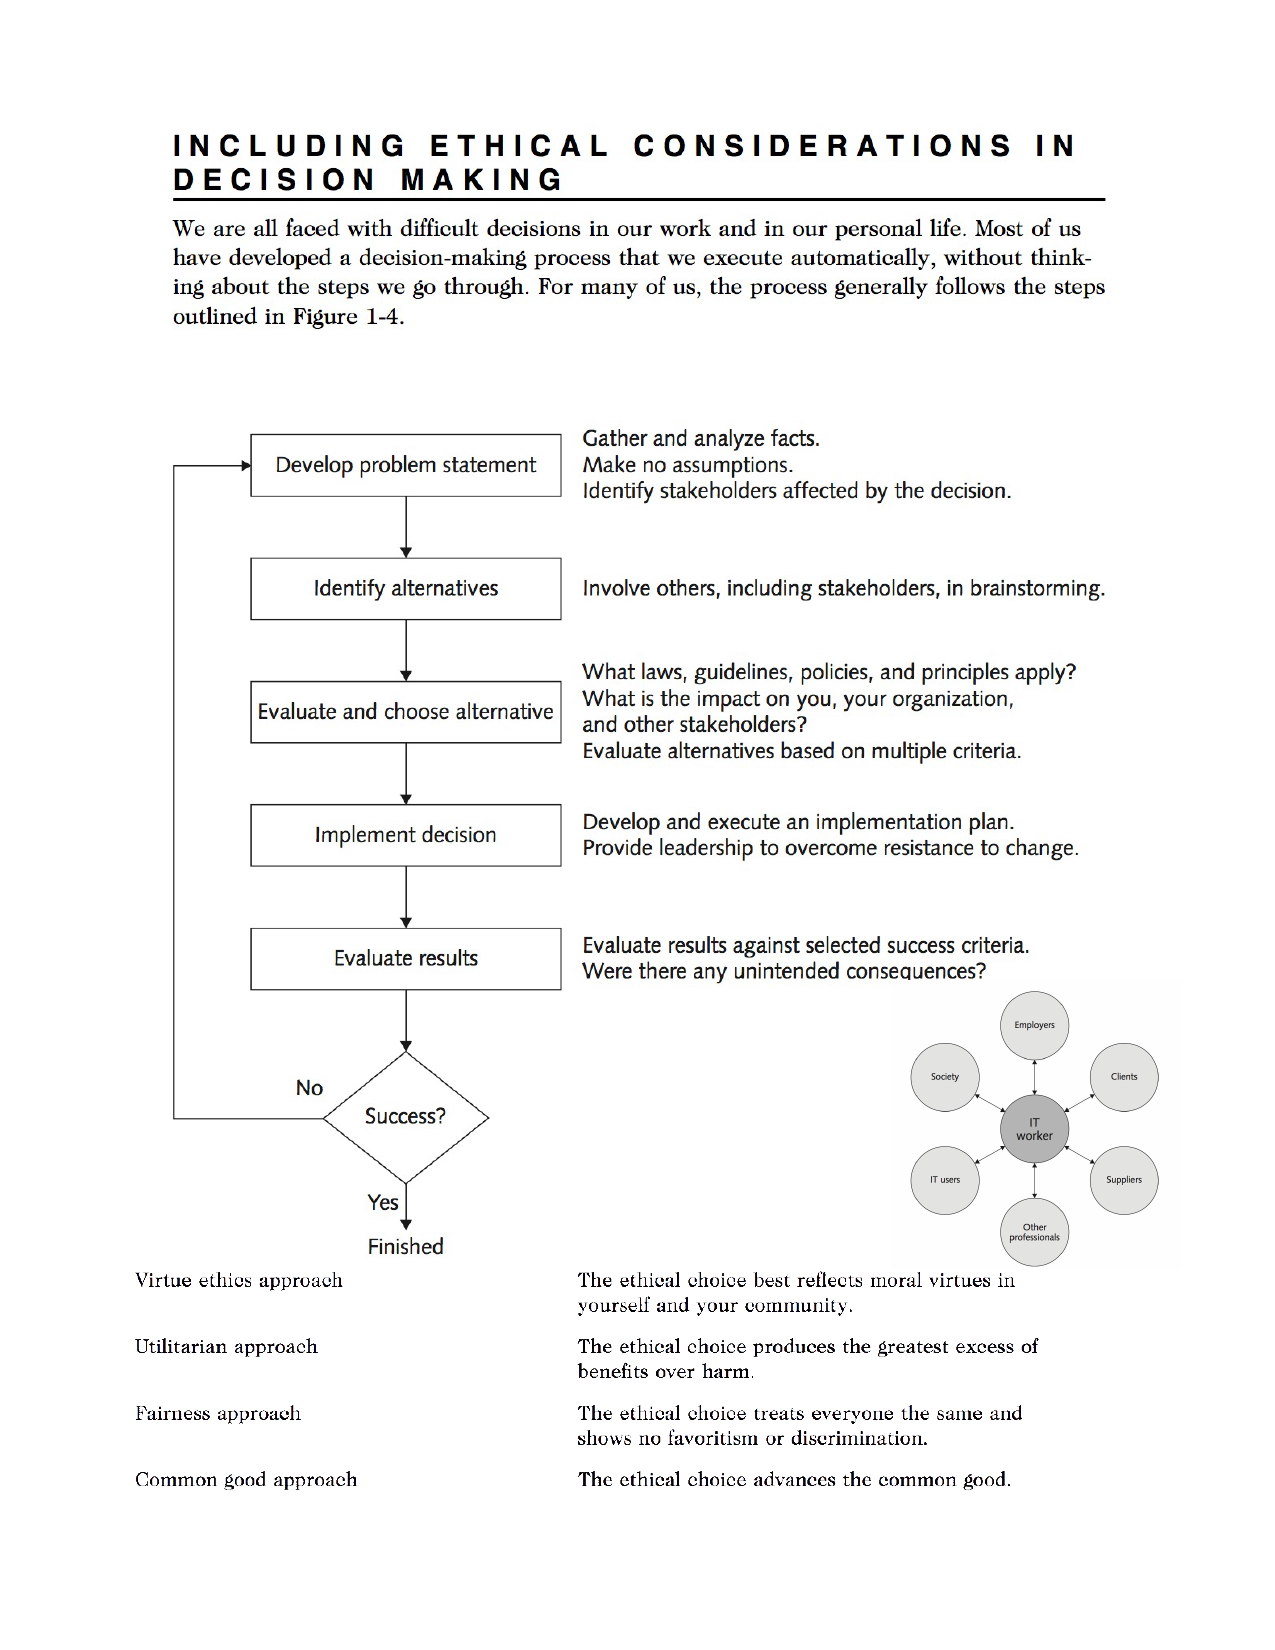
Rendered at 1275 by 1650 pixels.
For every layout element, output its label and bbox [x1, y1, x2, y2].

picture [128, 118, 1183, 1490]
